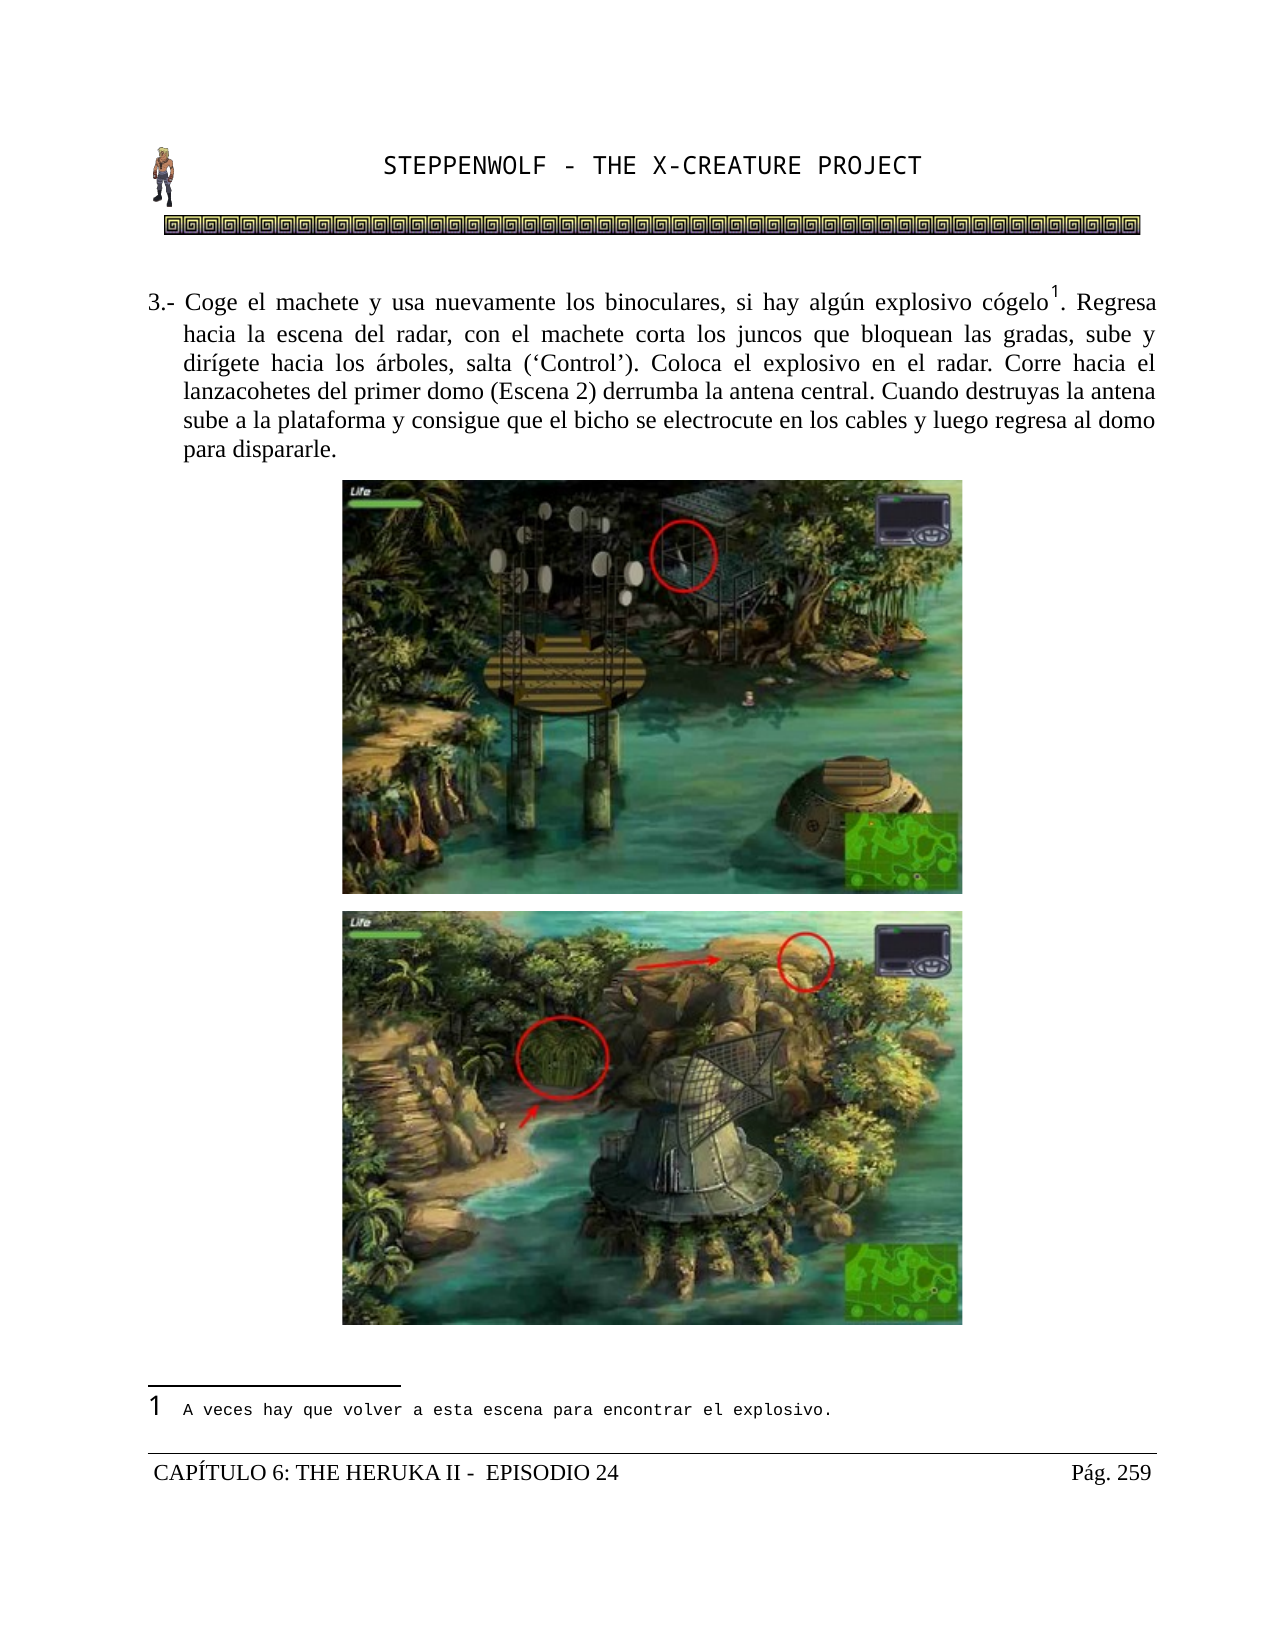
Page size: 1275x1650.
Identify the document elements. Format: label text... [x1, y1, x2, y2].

text 3.- Coge el machete y usa nuevamente los binoculares, si hay algún explosivo cógelo. Regresa hacia la escena del radar, con el machete corta los juncos que bloquean las gradas, sube y dirígete hacia los árboles, salta (‘Control’). Coloca el explosivo en el radar. Corre hacia el lanzacohetes del primer domo (Escena 2) derrumba la antena central. Cuando destruyas la antena sube a la plataforma y consigue que el bicho se electrocute en los cables y luego regresa al domo para dispararle. [148, 279, 1157, 463]
picture [164, 215, 1141, 235]
picture [147, 147, 181, 207]
text A veces hay que volver a esta escena para encontrar el explosivo. [148, 1386, 1157, 1423]
picture [342, 480, 963, 894]
picture [342, 911, 963, 1325]
